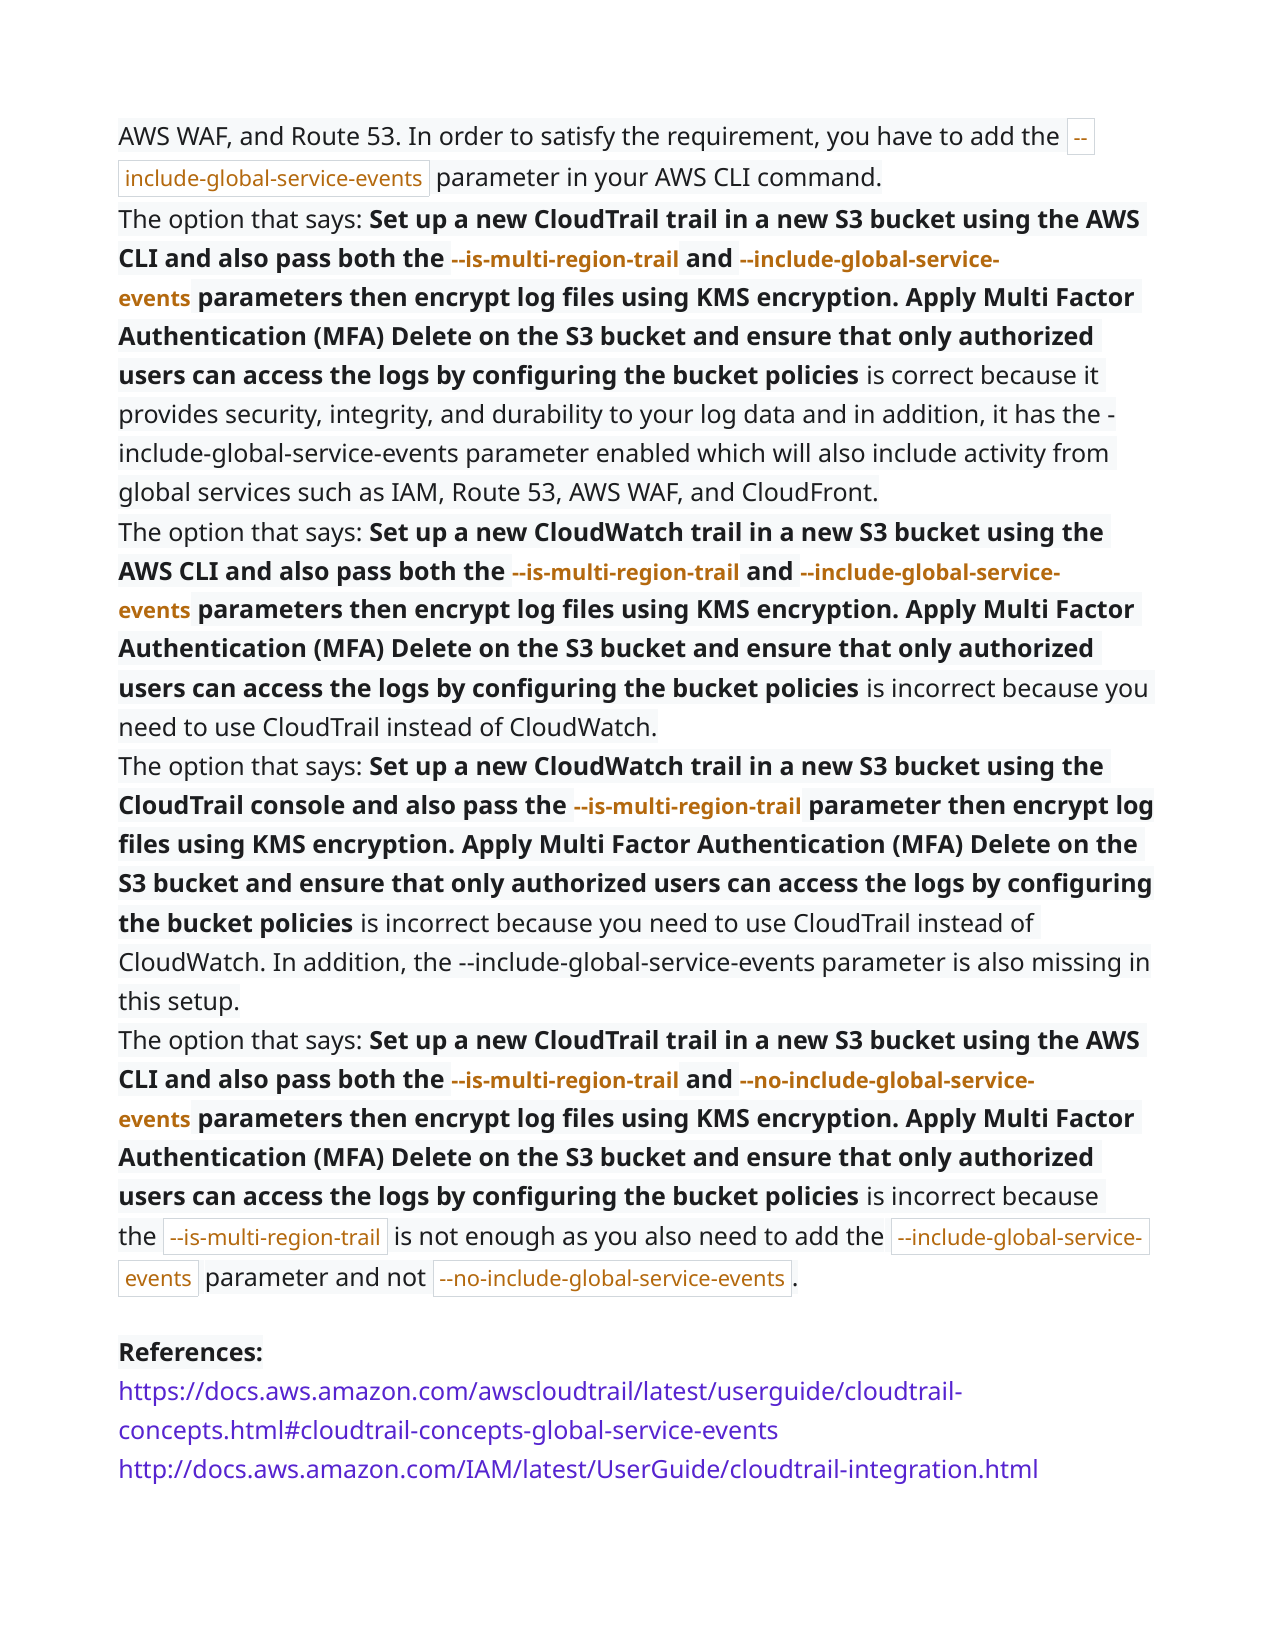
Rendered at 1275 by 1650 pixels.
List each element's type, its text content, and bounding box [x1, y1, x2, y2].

text The option that says: Set up a new CloudTrail trail in a new S3 bucket using the AWS CLI and also pass both the --is-multi-region-trail and --no-include-global-service-events parameters then encrypt log files using KMS encryption. Apply Multi Factor Authentication (MFA) Delete on the S3 bucket and ensure that only authorized users can access the logs by configuring the bucket policies is incorrect because the --is-multi-region-trail is not enough as you also need to add the --include-global-service-events parameter and not --no-include-global-service-events. [118, 1023, 1157, 1296]
text The option that says: Set up a new CloudTrail trail in a new S3 bucket using the AWS CLI and also pass both the --is-multi-region-trail and --include-global-service-events parameters then encrypt log files using KMS encryption. Apply Multi Factor Authentication (MFA) Delete on the S3 bucket and ensure that only authorized users can access the logs by configuring the bucket policies is correct because it provides security, integrity, and durability to your log data and in addition, it has the -include-global-service-events parameter enabled which will also include activity from global services such as IAM, Route 53, AWS WAF, and CloudFront. [118, 202, 1157, 509]
text AWS WAF, and Route 53. In order to satisfy the requirement, you have to add the --include-global-service-events parameter in your AWS CLI command. [118, 118, 1157, 196]
text References: [118, 1335, 1157, 1369]
text The option that says: Set up a new CloudWatch trail in a new S3 bucket using the CloudTrail console and also pass the --is-multi-region-trail parameter then encrypt log files using KMS encryption. Apply Multi Factor Authentication (MFA) Delete on the S3 bucket and ensure that only authorized users can access the logs by configuring the bucket policies is incorrect because you need to use CloudTrail instead of CloudWatch. In addition, the --include-global-service-events parameter is also missing in this setup. [118, 748, 1157, 1018]
text https://docs.aws.amazon.com/awscloudtrail/latest/userguide/cloudtrail-concepts.html#cloudtrail-concepts-global-service-events [118, 1374, 1157, 1447]
text http://docs.aws.amazon.com/IAM/latest/UserGuide/cloudtrail-integration.html [118, 1452, 1157, 1486]
text The option that says: Set up a new CloudWatch trail in a new S3 bucket using the AWS CLI and also pass both the --is-multi-region-trail and --include-global-service-events parameters then encrypt log files using KMS encryption. Apply Multi Factor Authentication (MFA) Delete on the S3 bucket and ensure that only authorized users can access the logs by configuring the bucket policies is incorrect because you need to use CloudTrail instead of CloudWatch. [118, 514, 1157, 743]
